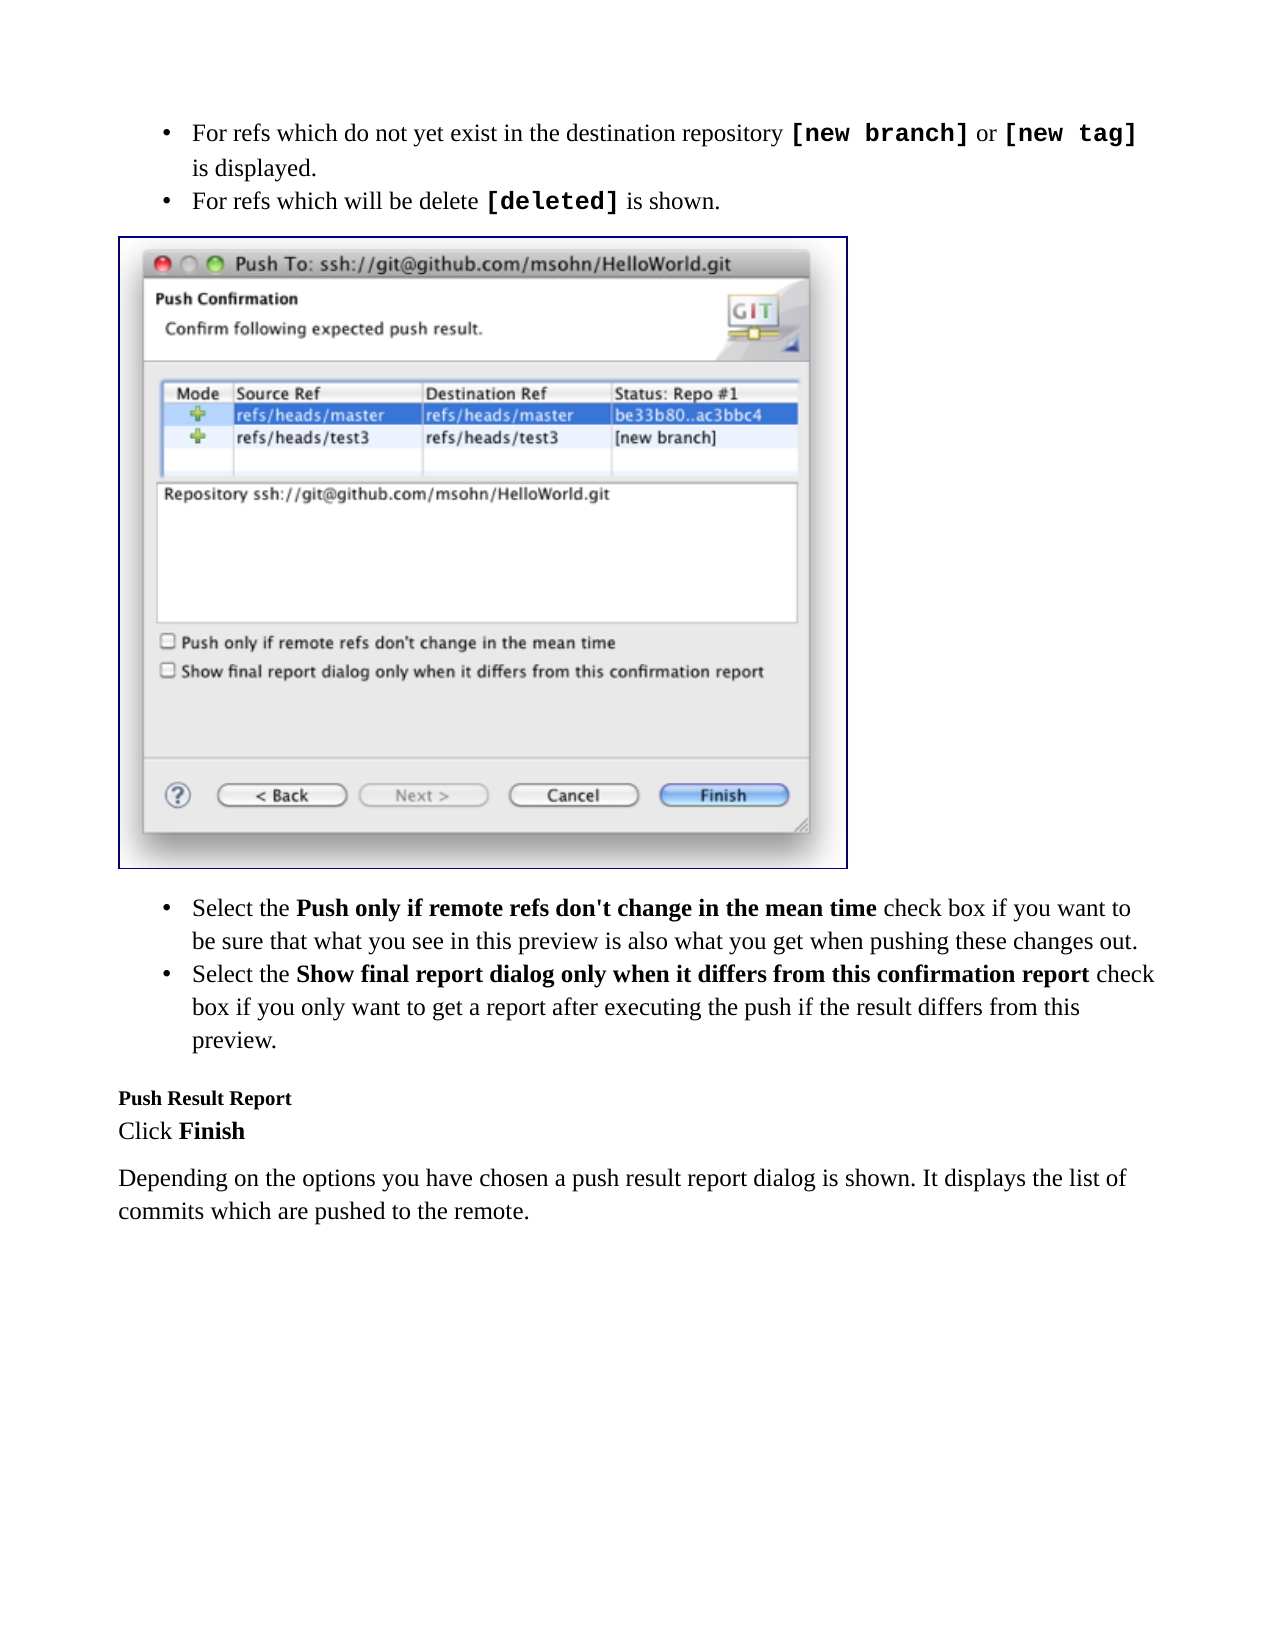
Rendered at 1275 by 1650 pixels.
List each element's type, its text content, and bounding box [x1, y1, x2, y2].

picture [120, 238, 846, 868]
list Select the Show final report dialog only when it differs from this confirmation report check box if you only want to get a report after executing the push if the result differs from this preview. [162, 959, 1157, 1054]
list For refs which do not yet exist in the destination repository [new branch] or [new tag] is displayed. [162, 118, 1157, 182]
text Click Finish [118, 1116, 1157, 1144]
list Select the Push only if remote refs don't change in the mean time check box if you want to be sure that what you see in this preview is also what you get when pushing these changes out. [162, 893, 1157, 955]
subtitle Push Result Report [118, 1086, 1157, 1109]
text Depending on the options you have chosen a push result report dialog is shown. It displays the list of commits which are pushed to the remote. [118, 1163, 1157, 1225]
list For refs which will be delete [deleted] is shown. [162, 186, 1157, 217]
